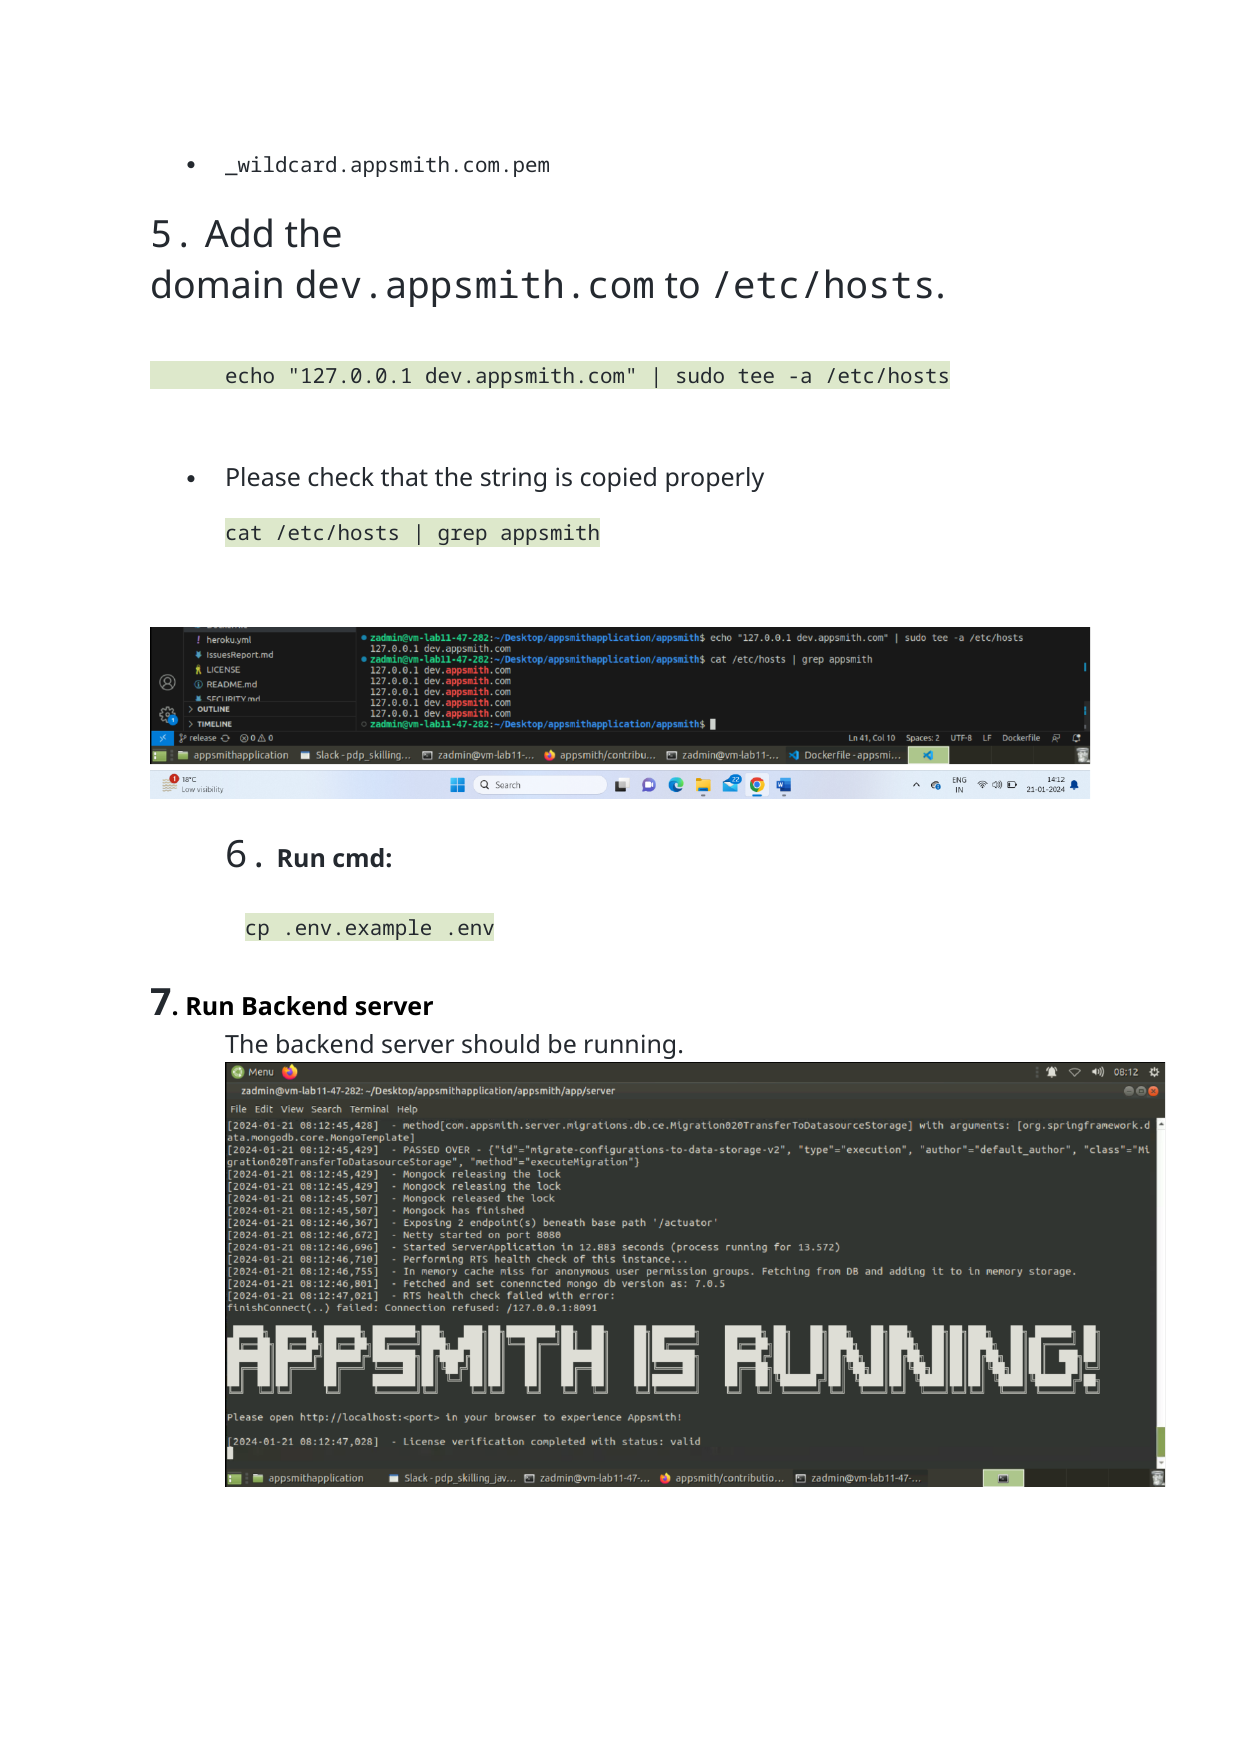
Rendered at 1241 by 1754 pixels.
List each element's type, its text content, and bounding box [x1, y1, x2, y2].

text 7. Run Backend server [150, 975, 1090, 1026]
text cat /etc/hosts | grep appsmith [225, 518, 1090, 547]
list Please check that the string is copied properly [187, 459, 1090, 493]
text 5. Add the domain dev.appsmith.com to /etc/hosts. [150, 208, 1090, 310]
picture [150, 627, 1091, 799]
text The backend server should be running. [225, 1026, 1090, 1060]
text echo "127.0.0.1 dev.appsmith.com" | sudo tee -a /etc/hosts [150, 361, 1090, 389]
text 6. Run cmd: [225, 828, 1090, 879]
list _wildcard.appsmith.com.pem [187, 150, 1090, 178]
text cp .env.example .env [225, 913, 1090, 941]
picture [225, 1060, 1166, 1487]
